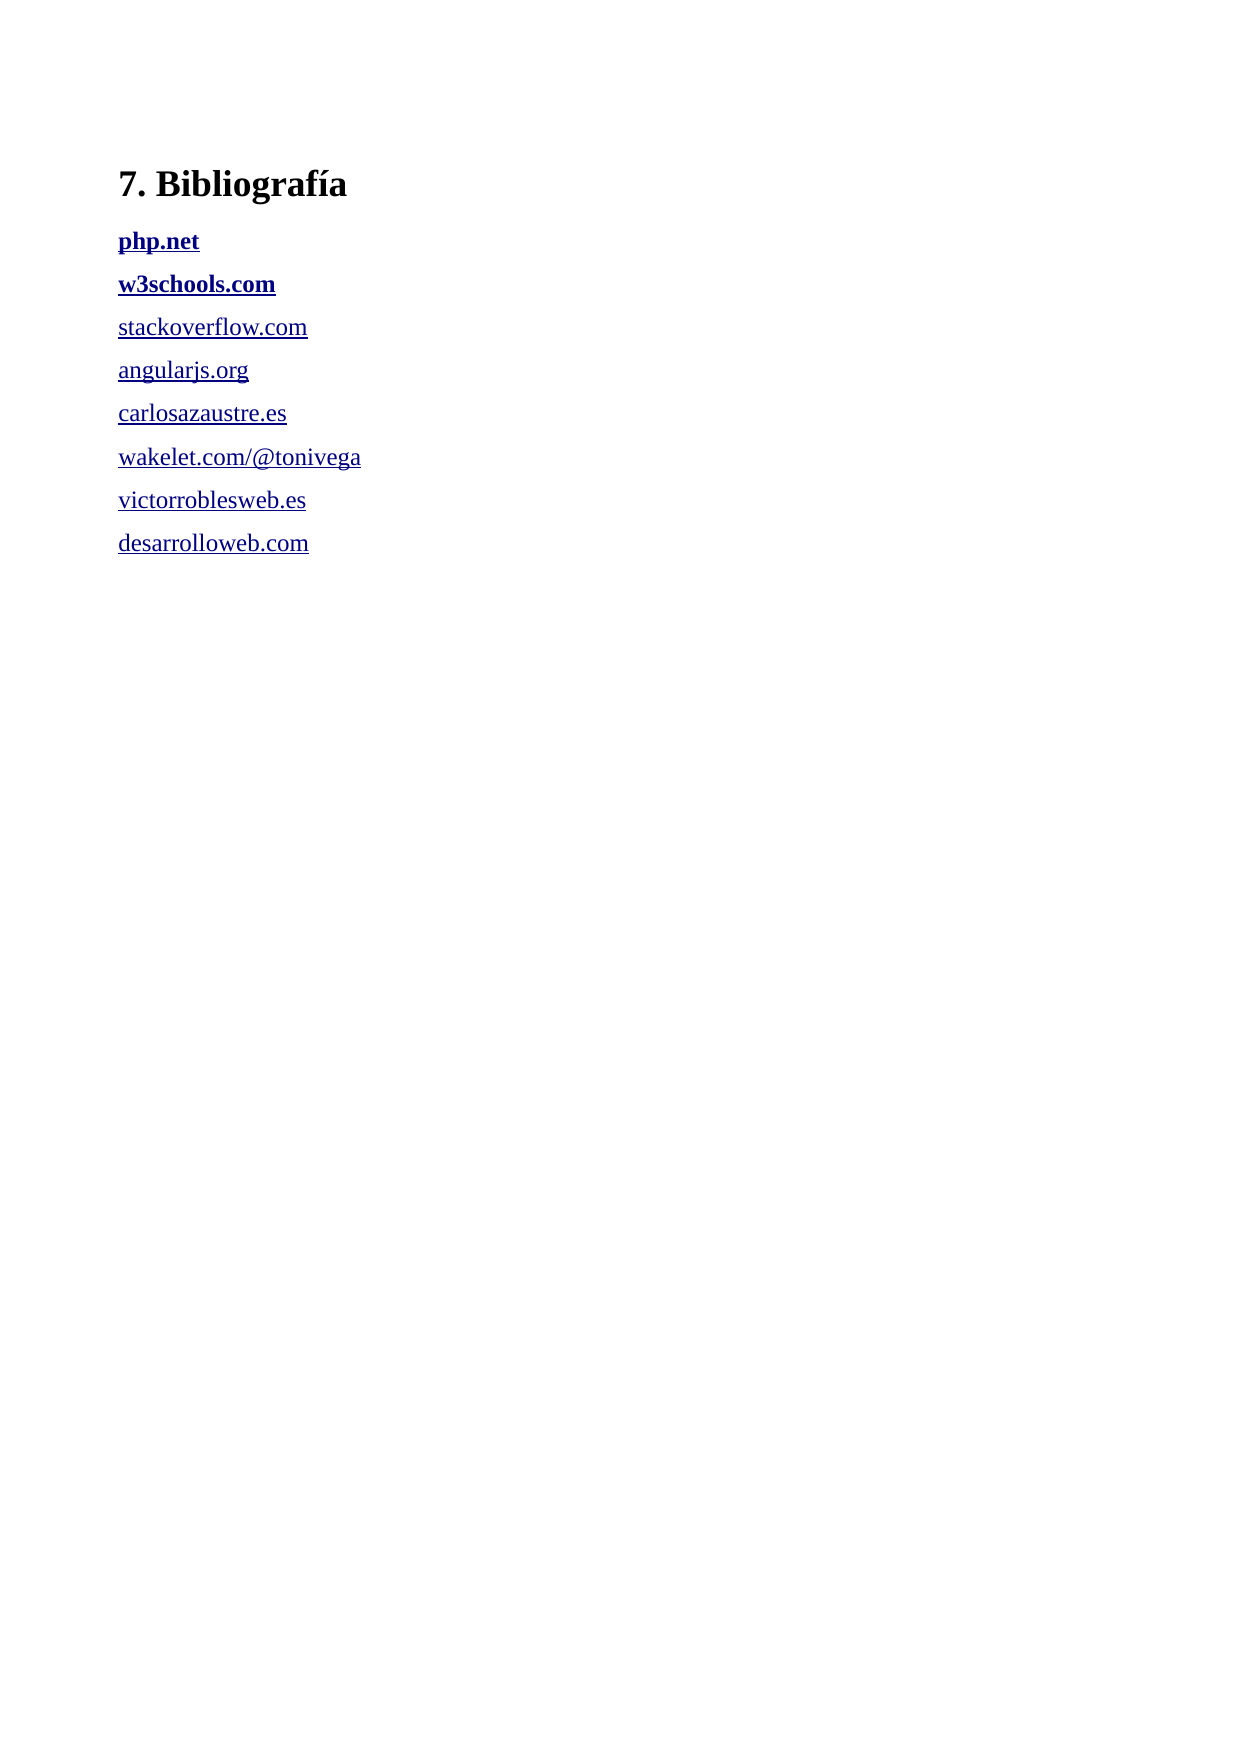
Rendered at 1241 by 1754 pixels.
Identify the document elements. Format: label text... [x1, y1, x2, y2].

text carlosazaustre.es [118, 398, 1122, 427]
text desarrolloweb.com [118, 528, 1122, 557]
text stackoverflow.com [118, 312, 1122, 341]
text victorroblesweb.es [118, 485, 1122, 513]
text w3schools.com [118, 269, 1122, 298]
text 7. Bibliografía [118, 161, 1122, 204]
text angularjs.org [118, 355, 1122, 384]
text wakelet.com/@tonivega [118, 442, 1122, 470]
text php.net [118, 226, 1122, 255]
